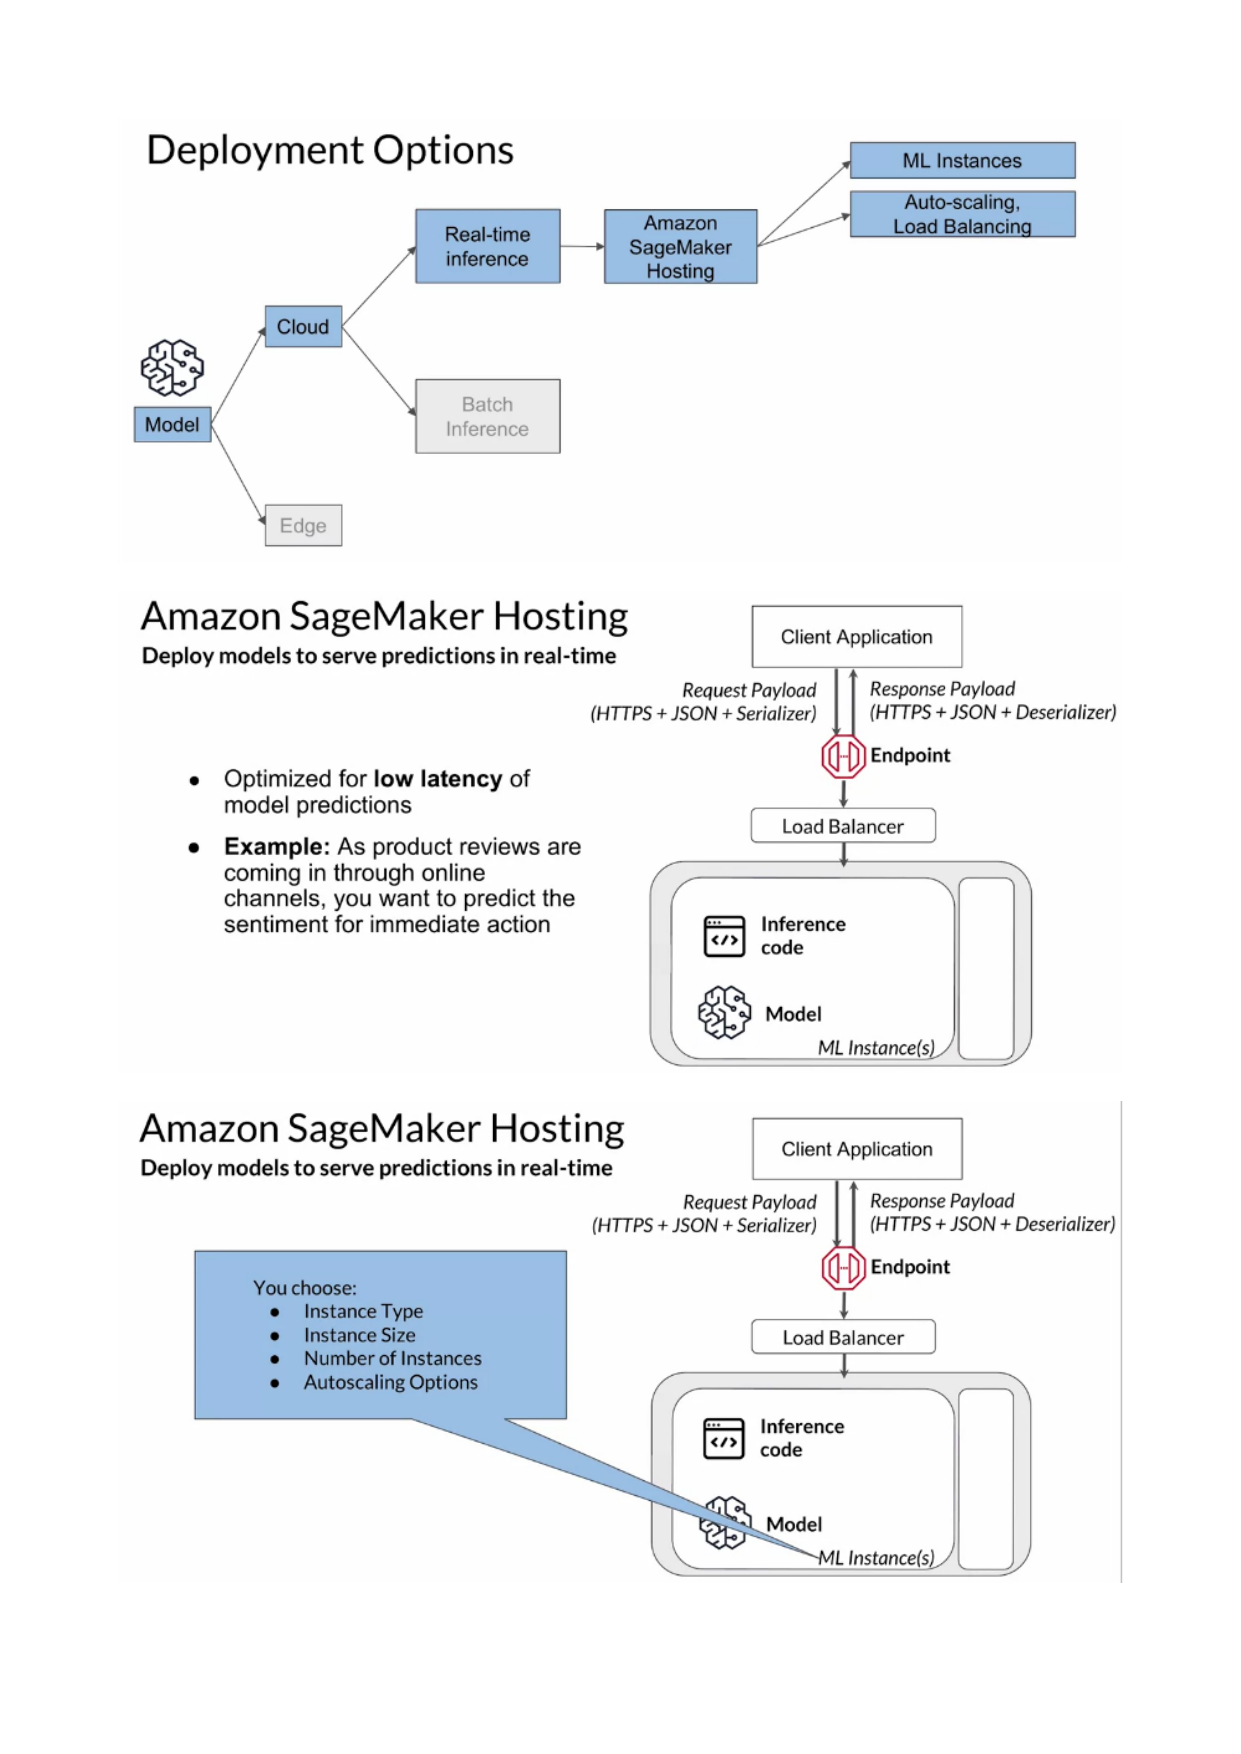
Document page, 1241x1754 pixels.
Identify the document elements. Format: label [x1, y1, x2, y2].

picture [118, 118, 1123, 563]
picture [118, 1101, 1123, 1583]
picture [118, 591, 1123, 1073]
